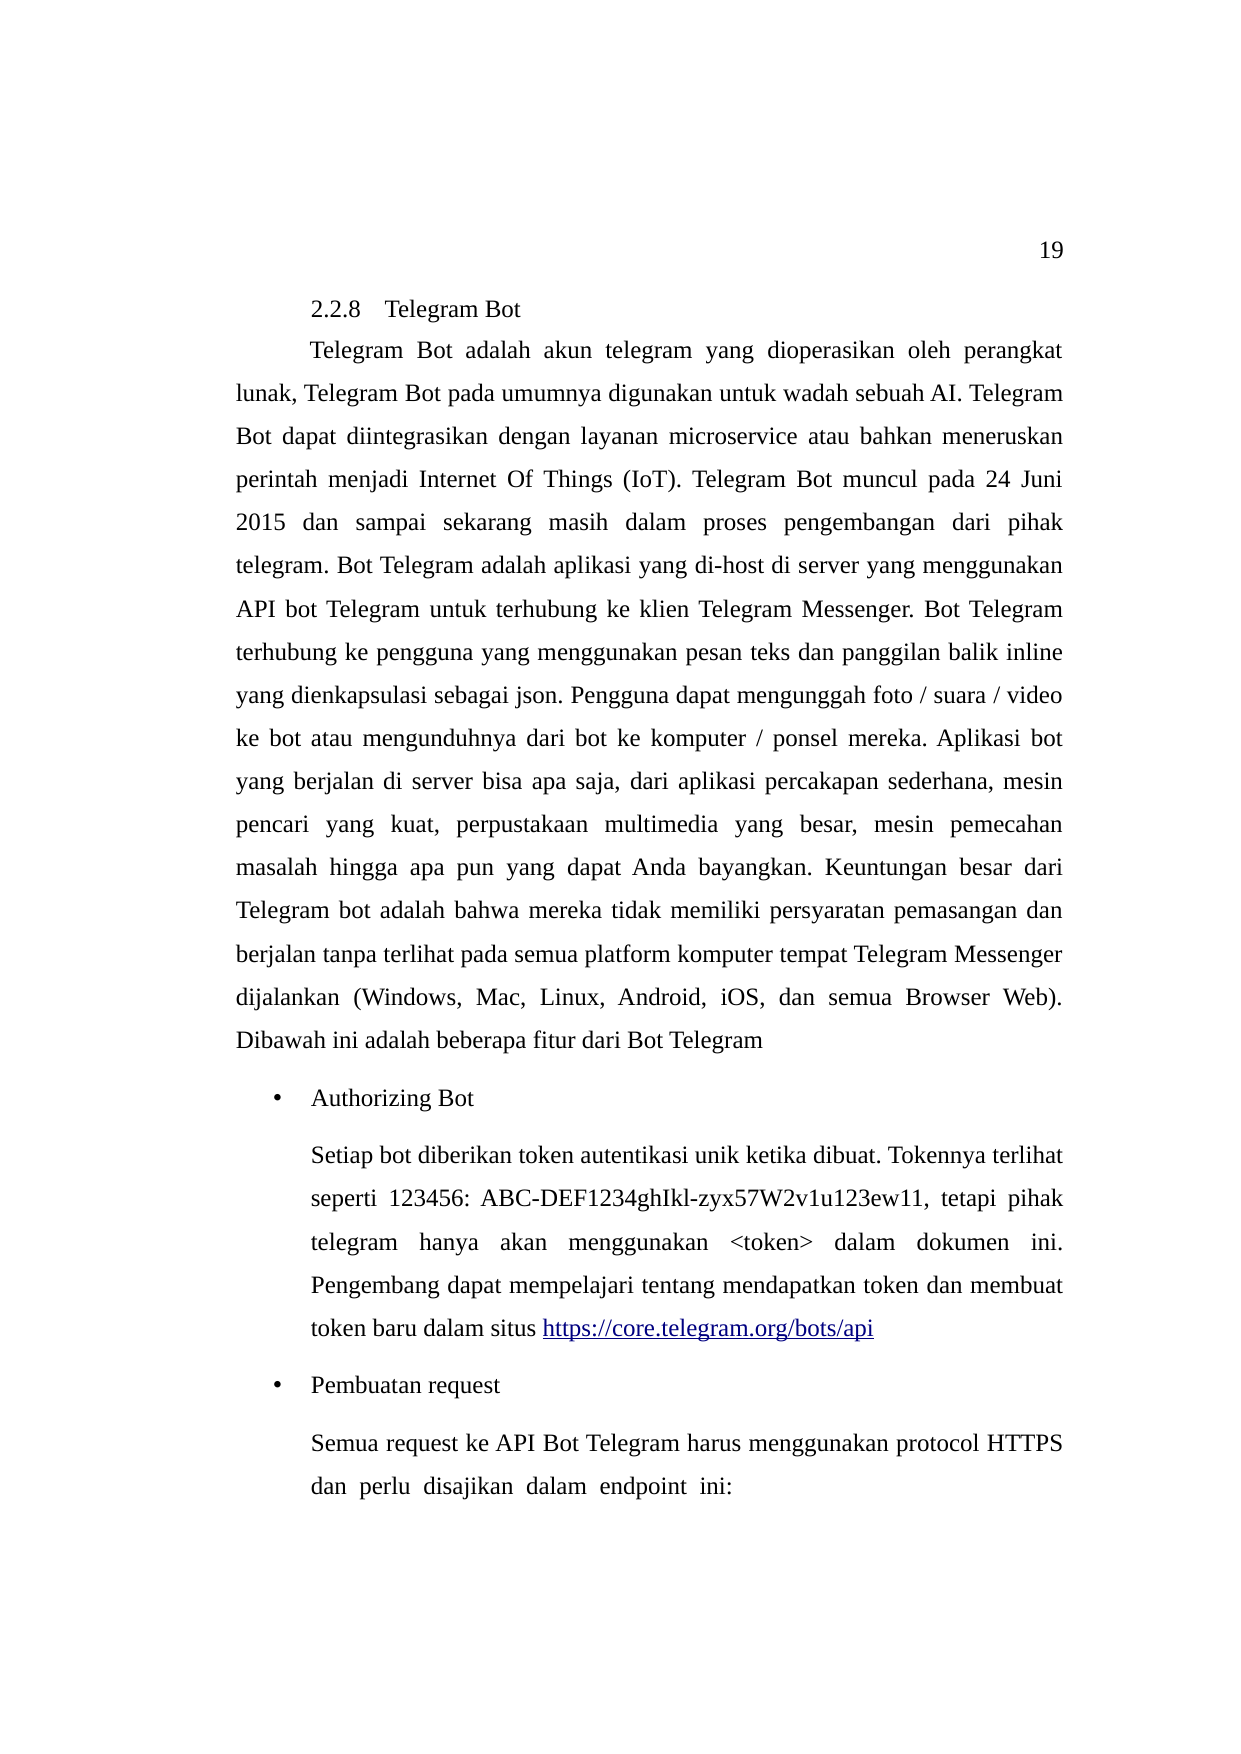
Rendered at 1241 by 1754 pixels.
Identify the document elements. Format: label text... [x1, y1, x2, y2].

subtitle Telegram Bot [311, 294, 1063, 323]
text Telegram Bot adalah akun telegram yang dioperasikan oleh perangkat lunak, Telegram Bot pada umumnya digunakan untuk wadah sebuah AI. Telegram Bot dapat diintegrasikan dengan layanan microservice atau bahkan meneruskan perintah menjadi Internet Of Things (IoT). Telegram Bot muncul pada 24 Juni 2015 dan sampai sekarang masih dalam proses pengembangan dari pihak telegram. Bot Telegram adalah aplikasi yang di-host di server yang menggunakan API bot Telegram untuk terhubung ke klien Telegram Messenger. Bot Telegram terhubung ke pengguna yang menggunakan pesan teks dan panggilan balik inline yang dienkapsulasi sebagai json. Pengguna dapat mengunggah foto / suara / video ke bot atau mengunduhnya dari bot ke komputer / ponsel mereka. Aplikasi bot yang berjalan di server bisa apa saja, dari aplikasi percakapan sederhana, mesin pencari yang kuat, perpustakaan multimedia yang besar, mesin pemecahan masalah hingga apa pun yang dapat Anda bayangkan. Keuntungan besar dari Telegram bot adalah bahwa mereka tidak memiliki persyaratan pemasangan dan berjalan tanpa terlihat pada semua platform komputer tempat Telegram Messenger dijalankan (Windows, Mac, Linux, Android, iOS, dan semua Browser Web). Dibawah ini adalah beberapa fitur dari Bot Telegram [236, 335, 1063, 1054]
list Setiap bot diberikan token autentikasi unik ketika dibuat. Tokennya terlihat seperti 123456: ABC-DEF1234ghIkl-zyx57W2v1u123ew11, tetapi pihak telegram hanya akan menggunakan <token> dalam dokumen ini. Pengembang dapat mempelajari tentang mendapatkan token dan membuat token baru dalam situs https://core.telegram.org/bots/api [273, 1140, 1063, 1342]
list Pembuatan request [273, 1371, 1063, 1399]
list Authorizing Bot [273, 1083, 1063, 1111]
list Semua request ke API Bot Telegram harus menggunakan protocol HTTPS dangperluxdisajikanxdalamxendpointxini: [273, 1428, 1063, 1500]
